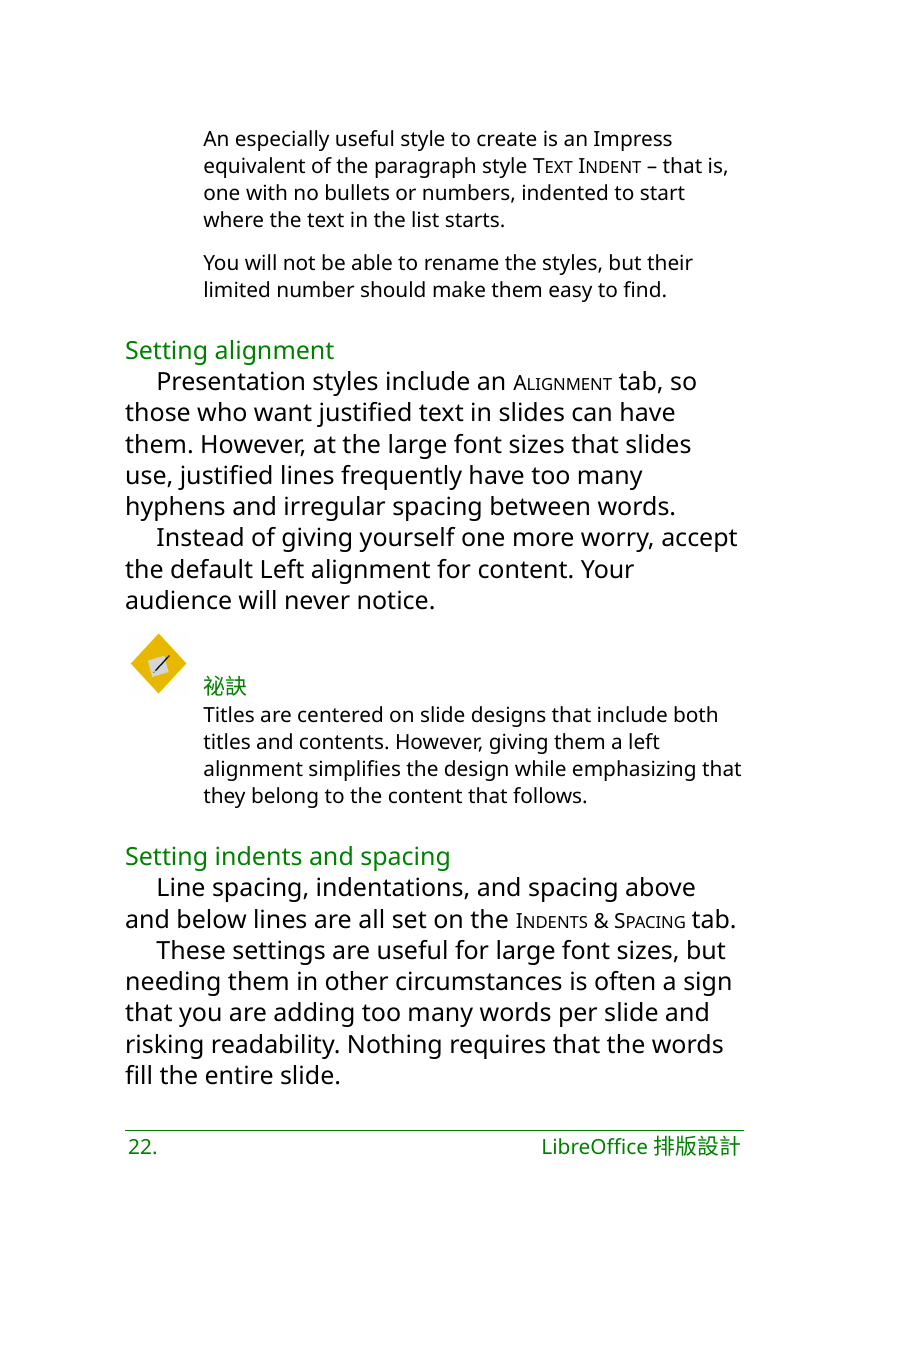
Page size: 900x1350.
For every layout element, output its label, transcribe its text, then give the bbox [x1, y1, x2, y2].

subtitle Setting indents and spacing [125, 841, 744, 872]
text Titles are centered on slide designs that include both titles and contents. However, giving them a left alignment simplifies the design while emphasizing that they belong to the content that follows. [203, 701, 744, 809]
text Instead of giving yourself one more worry, accept the default Left alignment for content. Your audience will never notice. [125, 522, 744, 616]
subtitle Setting alignment [125, 334, 744, 366]
list 祕訣 [125, 631, 744, 701]
text An especially useful style to create is an Impress equivalent of the paragraph style Text Indent – that is, one with no bullets or numbers, indented to start where the text in the list starts. [203, 125, 744, 233]
picture [126, 632, 189, 695]
text Line spacing, indentations, and spacing above and below lines are all set on the Indents & Spacing tab. [125, 872, 744, 934]
text You will not be able to rename the styles, but their limited number should make them easy to find. [203, 249, 744, 303]
text These settings are useful for large font sizes, but needing them in other circumstances is often a sign that you are adding too many words per slide and risking readability. Nothing requires that the words fill the entire slide. [125, 934, 744, 1091]
text Presentation styles include an Alignment tab, so those who want justified text in slides can have them. However, at the large font sizes that slides use, justified lines frequently have too many hyphens and irregular spacing between words. [125, 366, 744, 522]
